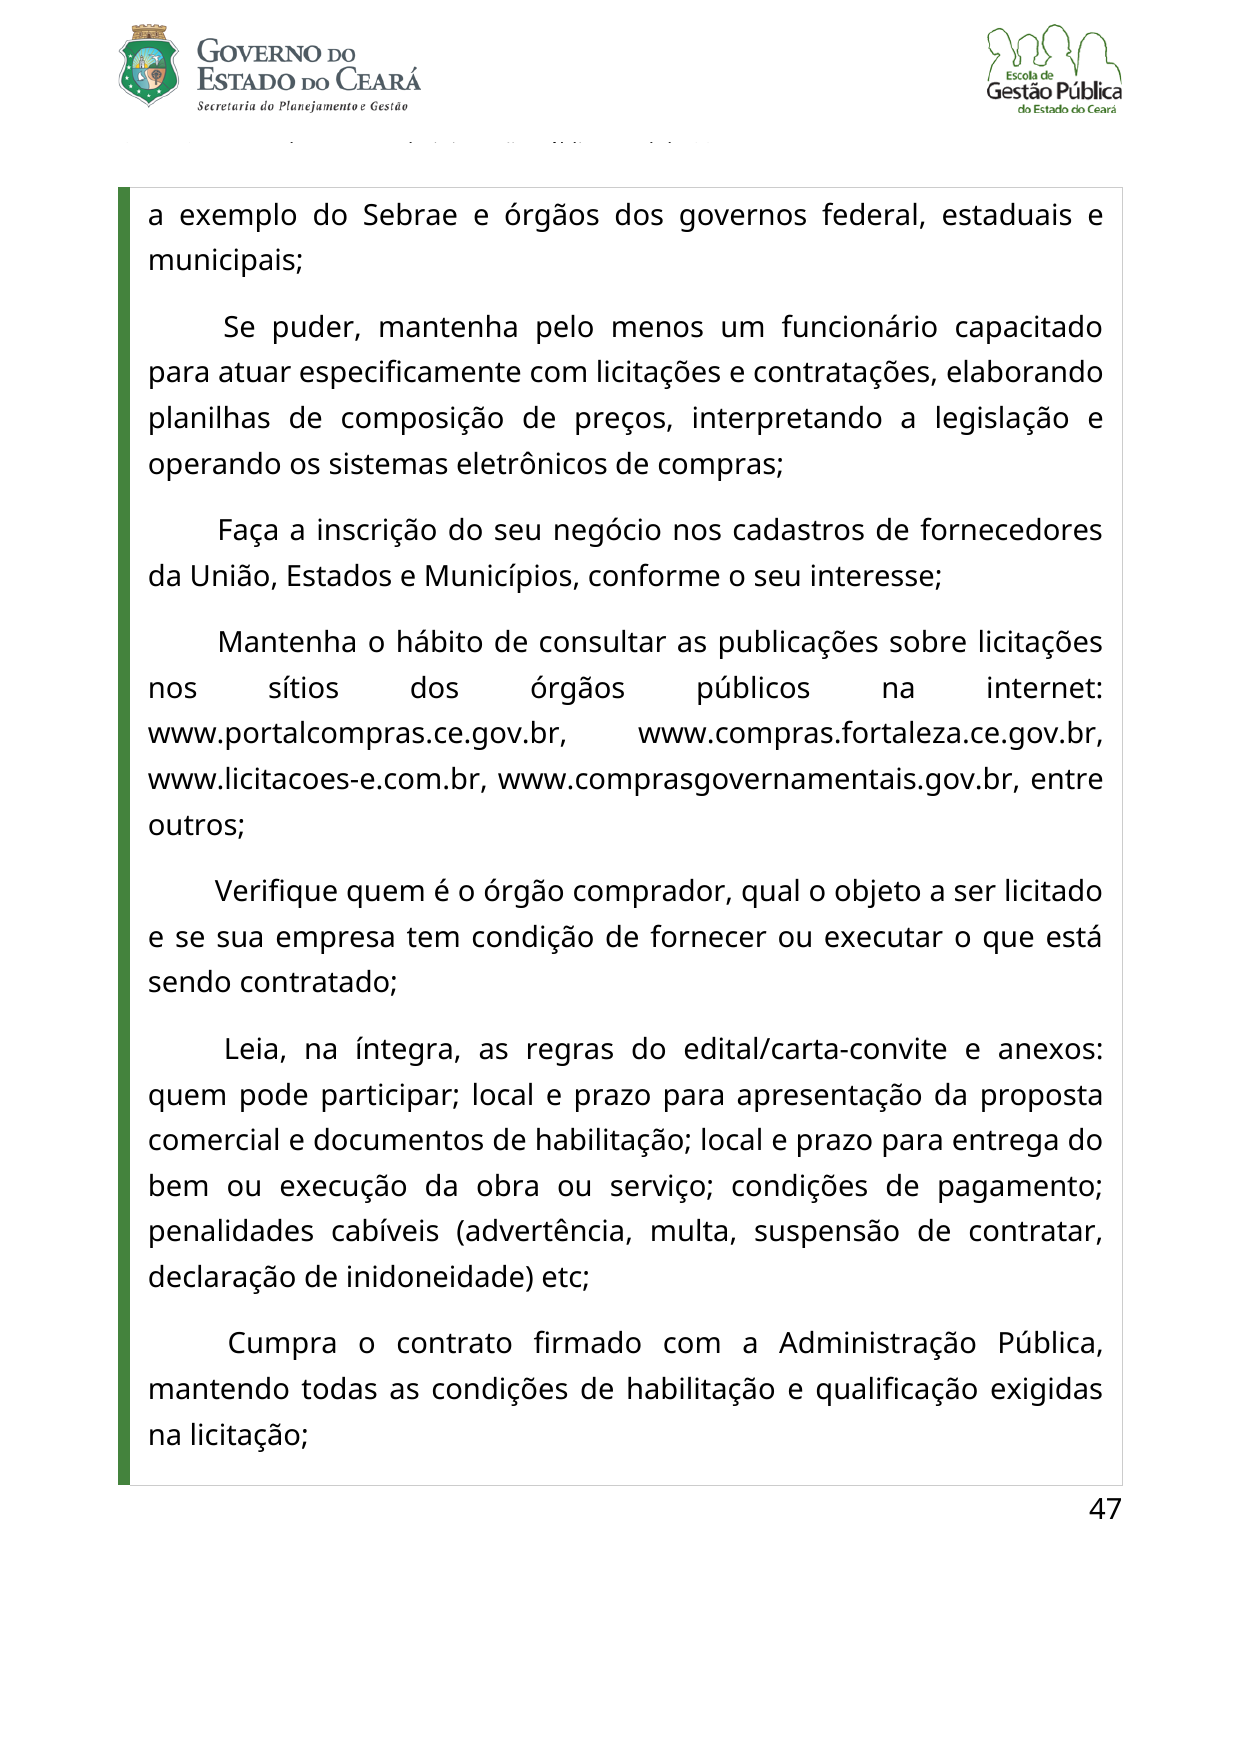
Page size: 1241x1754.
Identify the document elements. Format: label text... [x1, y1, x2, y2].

table_header [118, 187, 130, 1485]
table_header a exemplo do Sebrae e órgãos dos governos federal, estaduais e municipais; Se puder, mantenha pelo menos um funcionário capacitado para atuar especificamente com licitações e contratações, elaborando planilhas de composição de preços, interpretando a legislação e operando os sistemas eletrônicos de compras; Faça a inscrição do seu negócio nos cadastros de fornecedores da União, Estados e Municípios, conforme o seu interesse; Mantenha o hábito de consultar as publicações sobre licitações nos sítios dos órgãos públicos na internet: www.portalcompras.ce.gov.br, www.compras.fortaleza.ce.gov.br, www.licitacoes-e.com.br, www.comprasgovernamentais.gov.br, entre outros; Verifique quem é o órgão comprador, qual o objeto a ser licitado e se sua empresa tem condição de fornecer ou executar o que está sendo contratado; Leia, na íntegra, as regras do edital/carta-convite e anexos: quem pode participar; local e prazo para apresentação da proposta comercial e documentos de habilitação; local e prazo para entrega do bem ou execução da obra ou serviço; condições de pagamento; penalidades cabíveis (advertência, multa, suspensão de contratar, declaração de inidoneidade) etc; Cumpra o contrato firmado com a Administração Pública, mantendo todas as condições de habilitação e qualificação exigidas na licitação; [130, 188, 1122, 1485]
picture [118, 24, 1122, 113]
